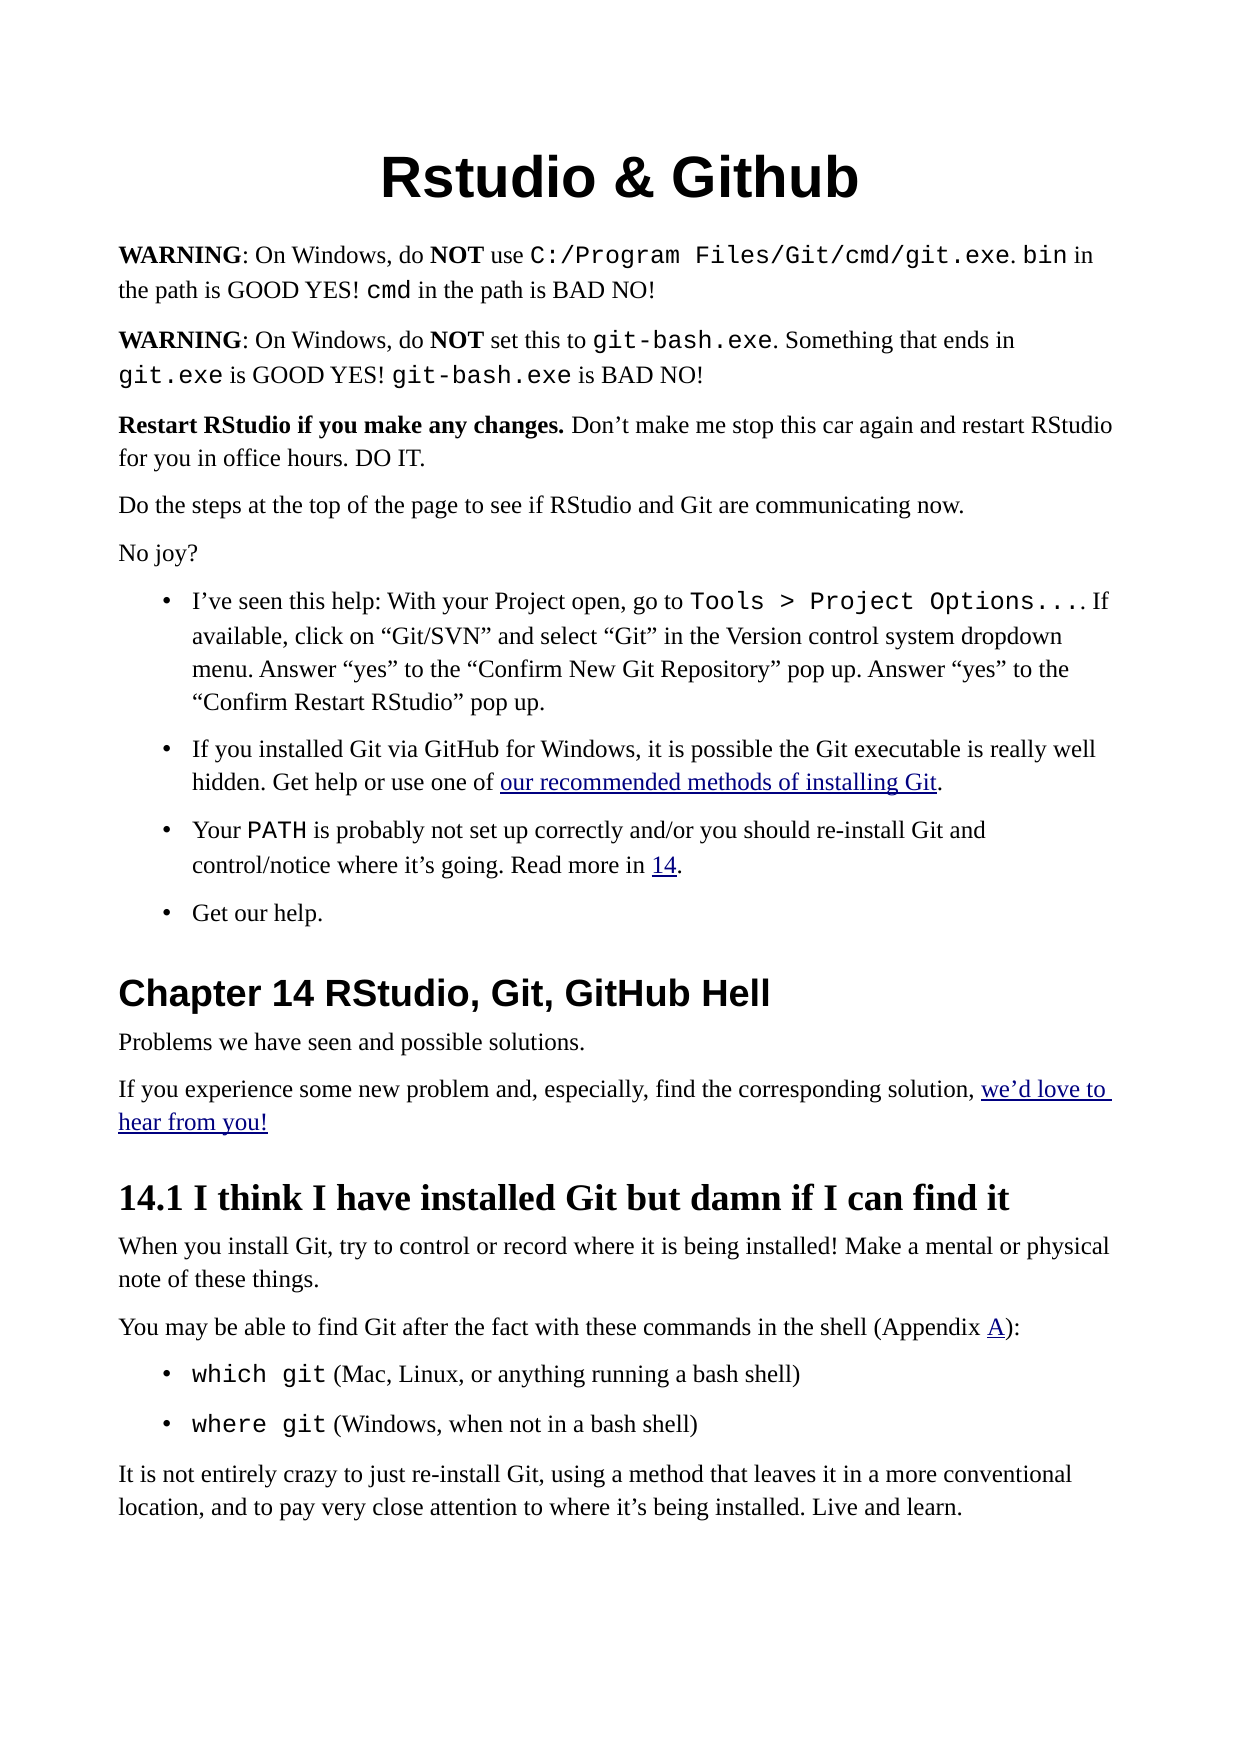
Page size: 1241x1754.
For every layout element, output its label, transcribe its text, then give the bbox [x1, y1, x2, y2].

text WARNING: On Windows, do NOT use C:/Program Files/Git/cmd/git.exe. bin in the path is GOOD YES! cmd in the path is BAD NO! [118, 240, 1122, 306]
text WARNING: On Windows, do NOT set this to git-bash.exe. Something that ends in git.exe is GOOD YES! git-bash.exe is BAD NO! [118, 325, 1122, 391]
text You may be able to find Git after the fact with these commands in the shell (Appendix A): [118, 1312, 1122, 1341]
list Get our help. [162, 898, 1122, 927]
list where git (Windows, when not in a bash shell) [162, 1409, 1122, 1440]
subtitle Chapter 14 RStudio, Git, GitHub Hell [118, 970, 1122, 1014]
text If you experience some new problem and, especially, find the corresponding solution, we’d love to hear from you! [118, 1074, 1122, 1136]
list I’ve seen this help: With your Project open, go to Tools > Project Options.... If available, click on “Git/SVN” and select “Git” in the Version control system dropdown menu. Answer “yes” to the “Confirm New Git Repository” pop up. Answer “yes” to the “Confirm Restart RStudio” pop up. [162, 586, 1122, 716]
text Restart RStudio if you make any changes. Don’t make me stop this car again and restart RStudio for you in office hours. DO IT. [118, 410, 1122, 472]
text Problems we have seen and possible solutions. [118, 1027, 1122, 1055]
text Do the steps at the top of the page to see if RStudio and Git are communicating now. [118, 491, 1122, 519]
list If you installed Git via GitHub for Windows, it is possible the Git executable is really well hidden. Get help or use one of our recommended methods of installing Git. [162, 734, 1122, 796]
list Your PATH is probably not set up correctly and/or you should re-install Git and control/notice where it’s going. Read more in 14. [162, 815, 1122, 879]
text When you install Git, try to control or record where it is being installed! Make a mental or physical note of these things. [118, 1231, 1122, 1293]
text It is not entirely crazy to just re-install Git, using a method that leaves it in a more conventional location, and to pay very close attention to where it’s being installed. Live and learn. [118, 1459, 1122, 1521]
list which git (Mac, Linux, or anything running a bash shell) [162, 1359, 1122, 1390]
subtitle 14.1 I think I have installed Git but damn if I can find it [118, 1176, 1122, 1219]
text No joy? [118, 538, 1122, 567]
